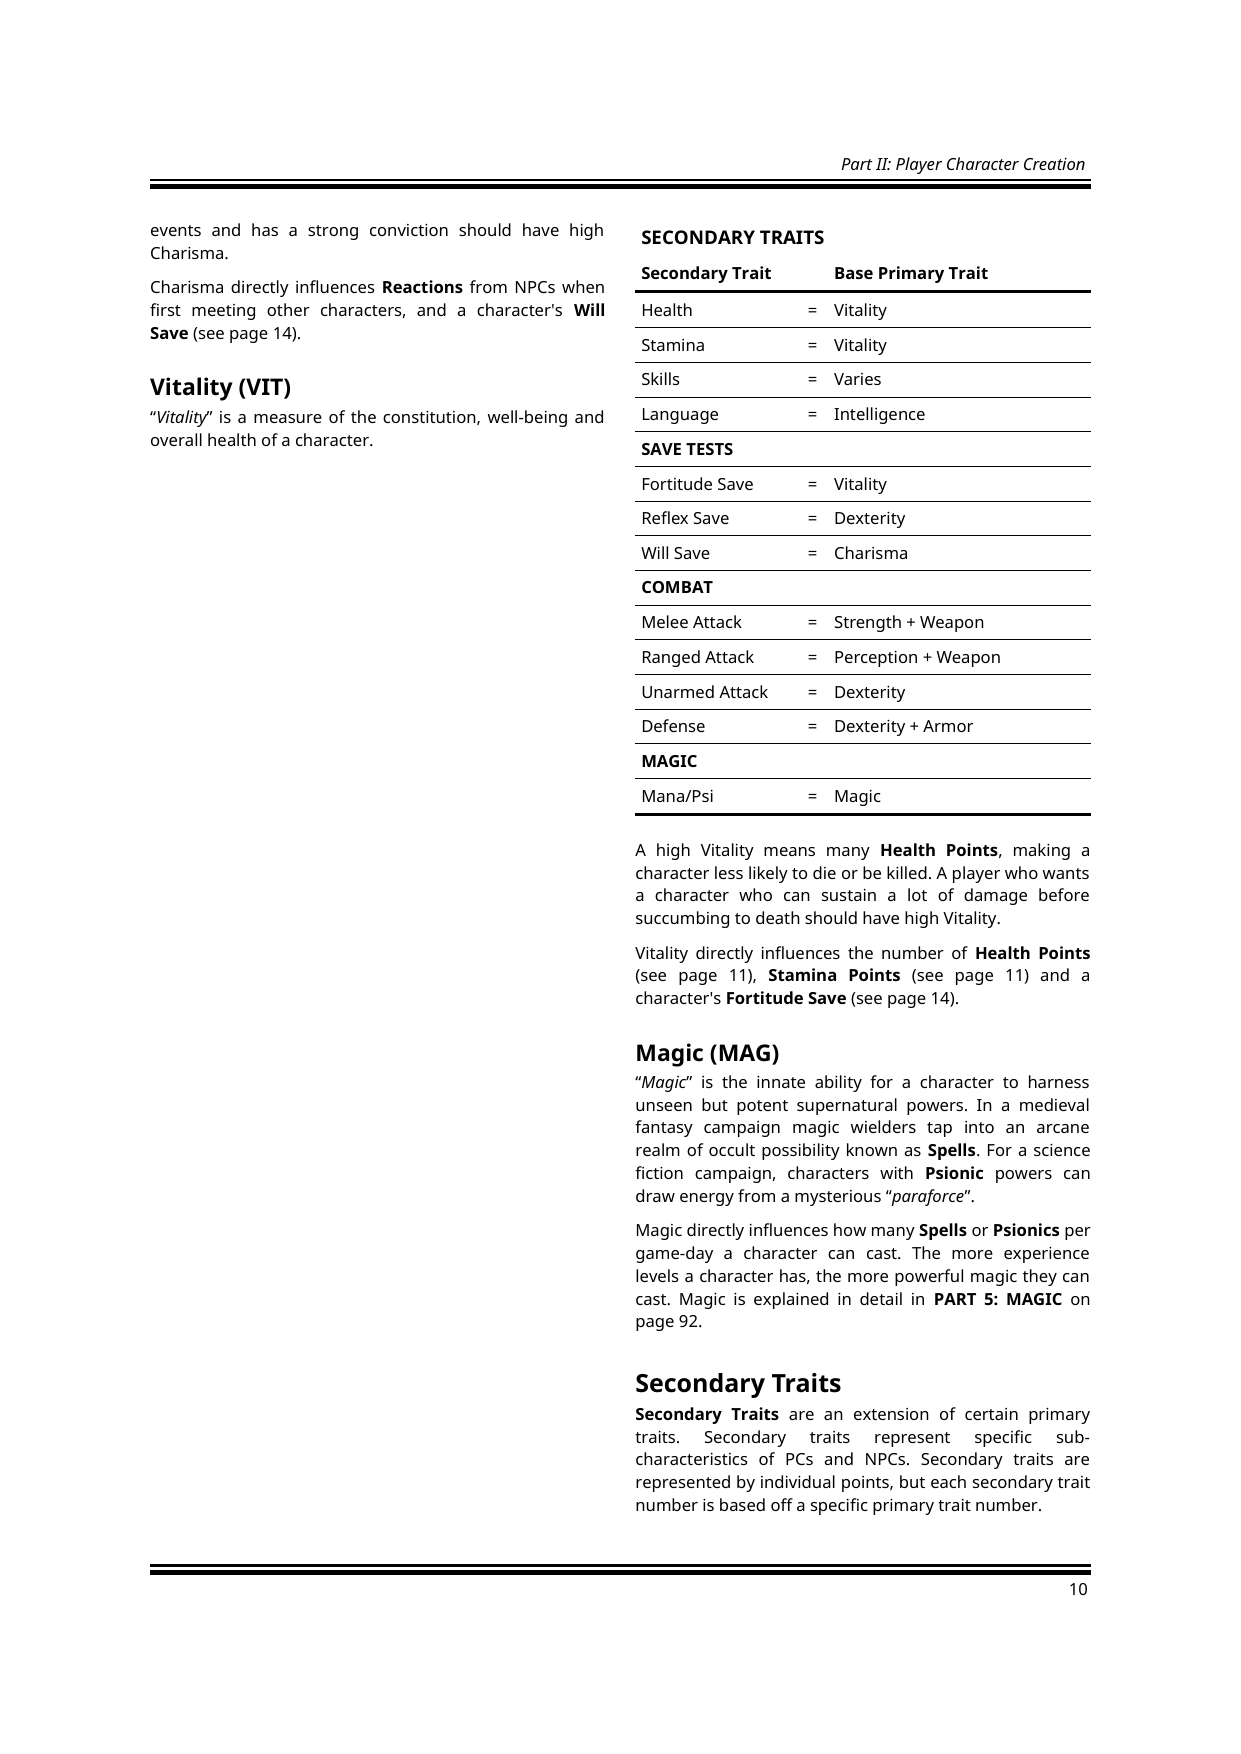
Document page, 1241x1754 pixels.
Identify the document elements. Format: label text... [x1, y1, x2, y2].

table_cell Unarmed Attack [635, 675, 802, 709]
table_cell Intelligence [828, 398, 1091, 431]
table_header Secondary Traits [635, 219, 1091, 256]
text Vitality directly influences the number of Health Points (see page 9), Stamina Points (see page 9) and a character's Fortitude Save (see page 12). [635, 941, 1091, 1009]
text Secondary Traits are an extension of certain primary traits. Secondary traits represent specific sub-characteristics of PCs and NPCs. Secondary traits are represented by individual points, but each secondary trait number is based off a specific primary trait number. [635, 1403, 1091, 1516]
text events and has a strong conviction should have high Charisma. [150, 219, 605, 264]
table_cell = [802, 779, 828, 813]
table_cell Dexterity [828, 675, 1091, 709]
text Magic directly influences how many Spells or Psionics per game-day a character can cast. The more experience levels a character has, the more powerful magic they can cast. Magic is explained in detail in PART 5: MAGIC on page 66. [635, 1219, 1091, 1332]
text “Magic” is the innate ability for a character to harness unseen but potent supernatural powers. In a medieval fantasy campaign magic wielders tap into an arcane realm of occult possibility known as Spells. For a science fiction campaign, characters with Psionic powers can draw energy from a mysterious “paraforce”. [635, 1071, 1091, 1207]
table_cell Vitality [828, 467, 1091, 501]
table_cell Language [635, 398, 802, 431]
table_cell Strength + Weapon [828, 606, 1091, 639]
table_cell = [802, 328, 828, 362]
table_cell = [802, 710, 828, 743]
table_cell = [802, 675, 828, 709]
table_cell Reflex Save [635, 502, 802, 535]
table_cell = [802, 502, 828, 535]
table_cell Defense [635, 710, 802, 743]
table_cell SAVE TESTS [635, 432, 1091, 466]
table_cell Ranged Attack [635, 640, 802, 674]
table_cell Varies [828, 363, 1091, 396]
table_cell MAGIC [635, 744, 1091, 778]
subtitle Secondary Traits [635, 1366, 1091, 1399]
table_cell Secondary Trait [635, 256, 802, 290]
table_cell Melee Attack [635, 606, 802, 639]
text Magic (MAG) [635, 1036, 1091, 1068]
text “Vitality” is a measure of the constitution, well-being and overall health of a character. [150, 405, 605, 451]
table_cell = [802, 398, 828, 431]
table_cell Will Save [635, 536, 802, 570]
table_cell = [802, 606, 828, 639]
table_cell Skills [635, 363, 802, 396]
table_cell Base Primary Trait [828, 256, 1091, 290]
table_cell Mana/Psi [635, 779, 802, 813]
table_cell Fortitude Save [635, 467, 802, 501]
table_cell Dexterity [828, 502, 1091, 535]
text Vitality (VIT) [150, 371, 605, 402]
table_cell = [802, 536, 828, 570]
table_cell Dexterity + Armor [828, 710, 1091, 743]
table_cell [802, 256, 828, 290]
table_cell Vitality [828, 293, 1091, 327]
table_cell Health [635, 293, 802, 327]
table_cell = [802, 467, 828, 501]
text A high Vitality means many Health Points, making a character less likely to die or be killed. A player who wants a character who can sustain a lot of damage before succumbing to death should have high Vitality. [635, 816, 1091, 929]
table_cell COMBAT [635, 571, 1091, 604]
table_cell = [802, 640, 828, 674]
table_cell Magic [828, 779, 1091, 813]
table_cell = [802, 363, 828, 396]
table_cell Vitality [828, 328, 1091, 362]
table_cell Perception + Weapon [828, 640, 1091, 674]
text Charisma directly influences Reactions from NPCs when first meeting other characters, and a character's Will Save (see page 12). [150, 276, 605, 344]
table_cell Stamina [635, 328, 802, 362]
table_cell Charisma [828, 536, 1091, 570]
table_cell = [802, 293, 828, 327]
